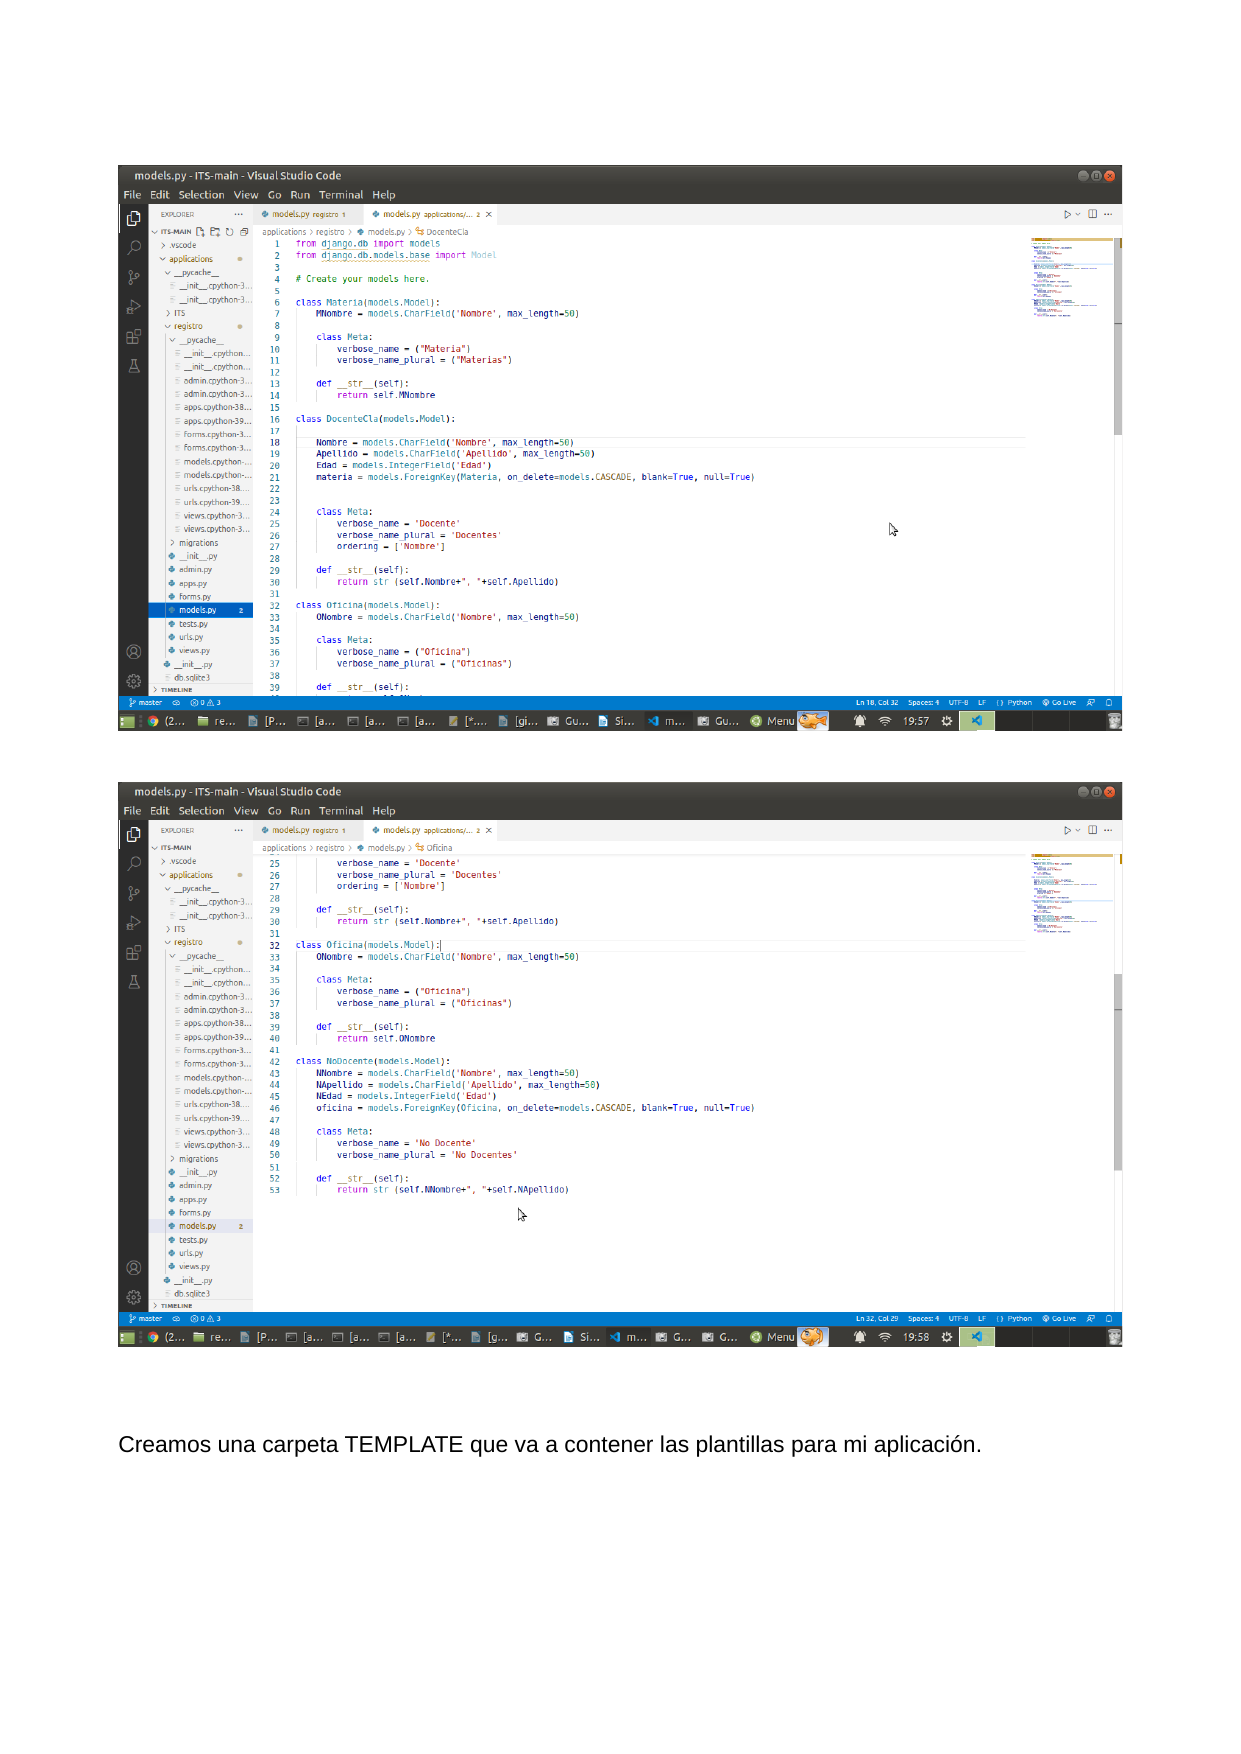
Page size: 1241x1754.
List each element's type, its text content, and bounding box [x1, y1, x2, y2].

text Creamos una carpeta TEMPLATE que va a contener las plantillas para mi aplicación. [118, 1431, 1122, 1458]
picture [118, 782, 1123, 1347]
picture [118, 165, 1123, 731]
